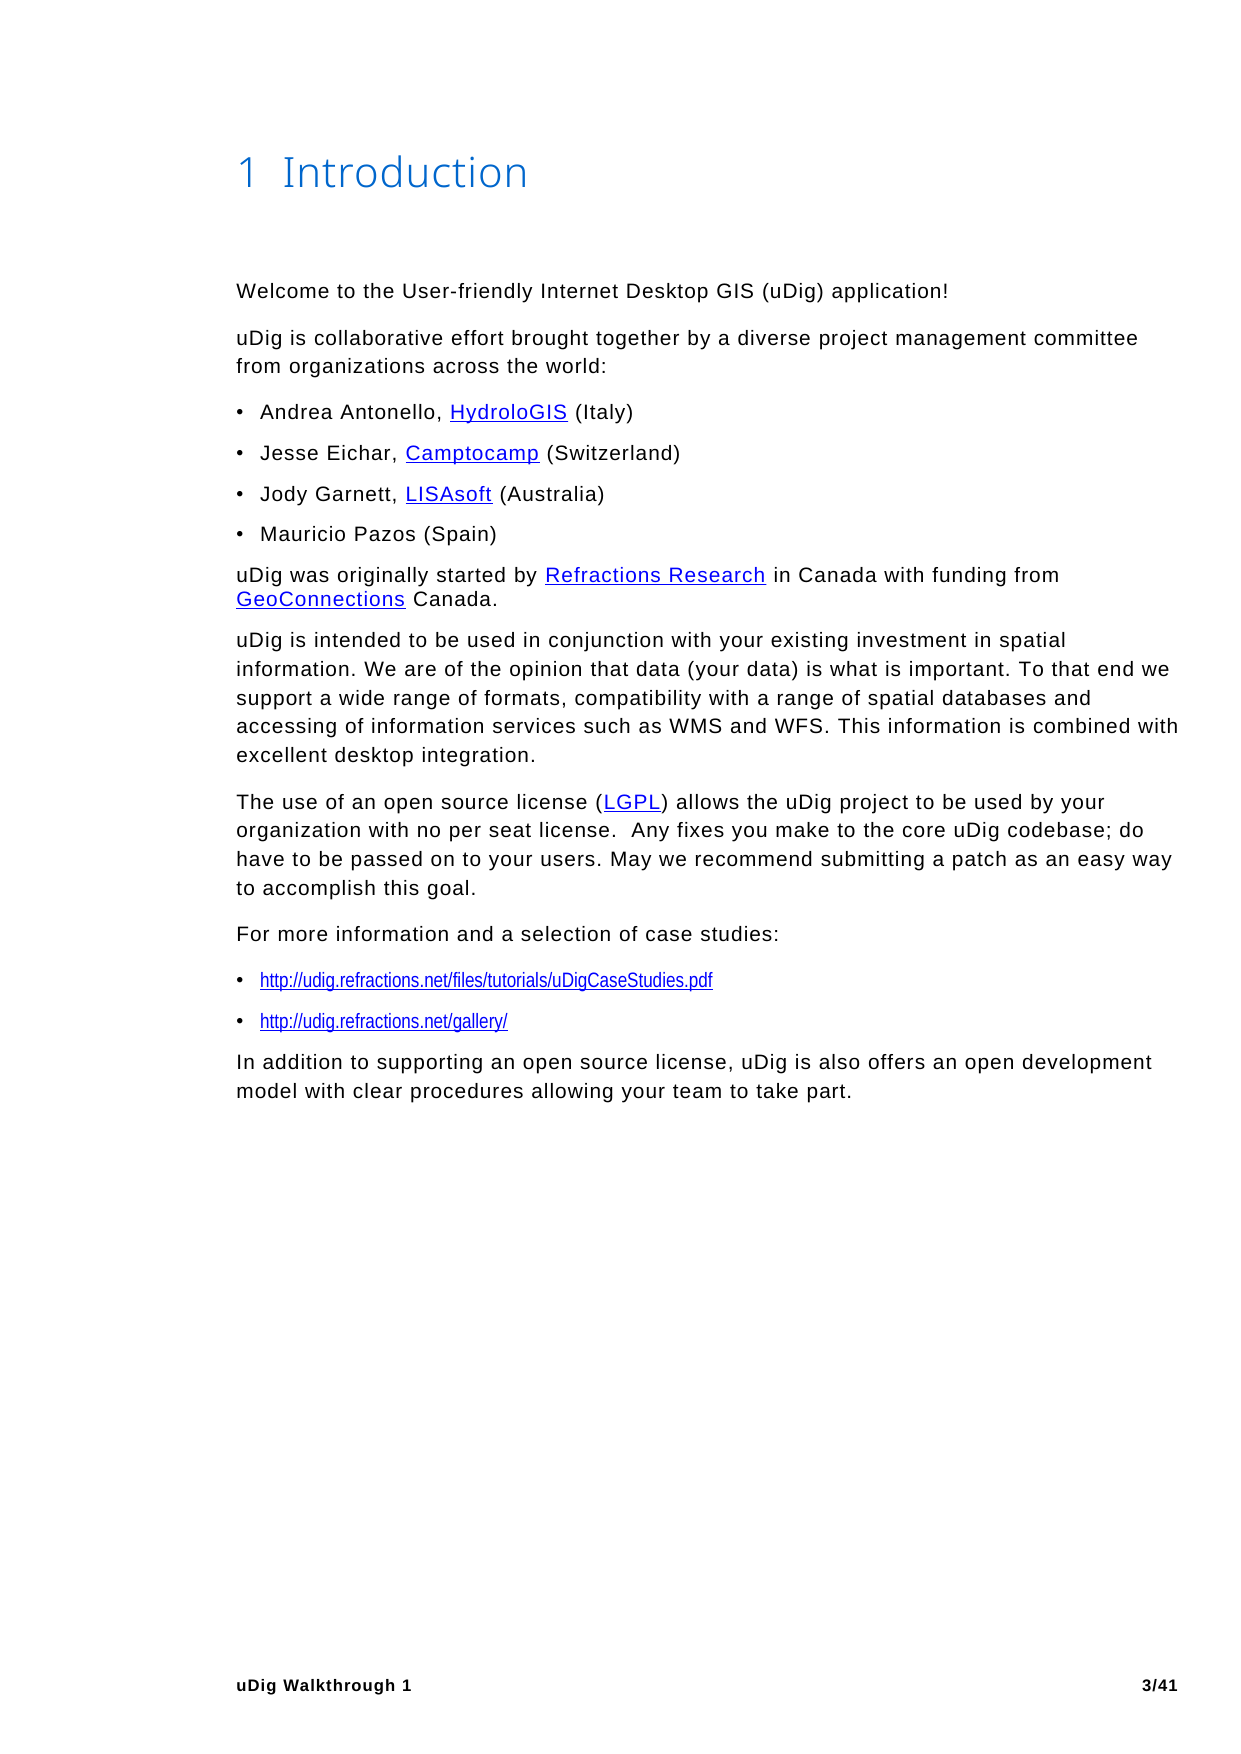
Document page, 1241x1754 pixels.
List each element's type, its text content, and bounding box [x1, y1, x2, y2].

list http://udig.refractions.net/files/tutorials/uDigCaseStudies.pdf [236, 968, 1181, 992]
list uDig was originally started by Refractions Research in Canada with funding from GeoConnections Canada. [236, 563, 1181, 611]
list Andrea Antonello, HydroloGIS (Italy) [236, 400, 1181, 424]
text Welcome to the User-friendly Internet Desktop GIS (uDig) application! [236, 279, 1181, 303]
text For more information and a selection of case studies: [236, 922, 1181, 946]
list Jody Garnett, LISAsoft (Australia) [236, 482, 1181, 506]
list http://udig.refractions.net/gallery/ [236, 1009, 1181, 1033]
list Mauricio Pazos (Spain) [236, 522, 1181, 546]
subtitle Introduction [236, 143, 1181, 200]
list Jesse Eichar, Camptocamp (Switzerland) [236, 441, 1181, 465]
text The use of an open source license (LGPL) allows the uDig project to be used by your organization with no per seat license. Any fixes you make to the core uDig codebase; do have to be passed on to your users. May we recommend submitting a patch as an easy way to accomplish this goal. [236, 789, 1181, 900]
text In addition to supporting an open source license, uDig is also offers an open development model with clear procedures allowing your team to take part. [236, 1050, 1181, 1103]
text uDig is intended to be used in conjunction with your existing investment in spatial information. We are of the opinion that data (your data) is what is important. To that end we support a wide range of formats, compatibility with a range of spatial databases and accessing of information services such as WMS and WFS. This information is combined with excellent desktop integration. [236, 628, 1181, 767]
text uDig is collaborative effort brought together by a diverse project management committee from organizations across the world: [236, 325, 1181, 378]
